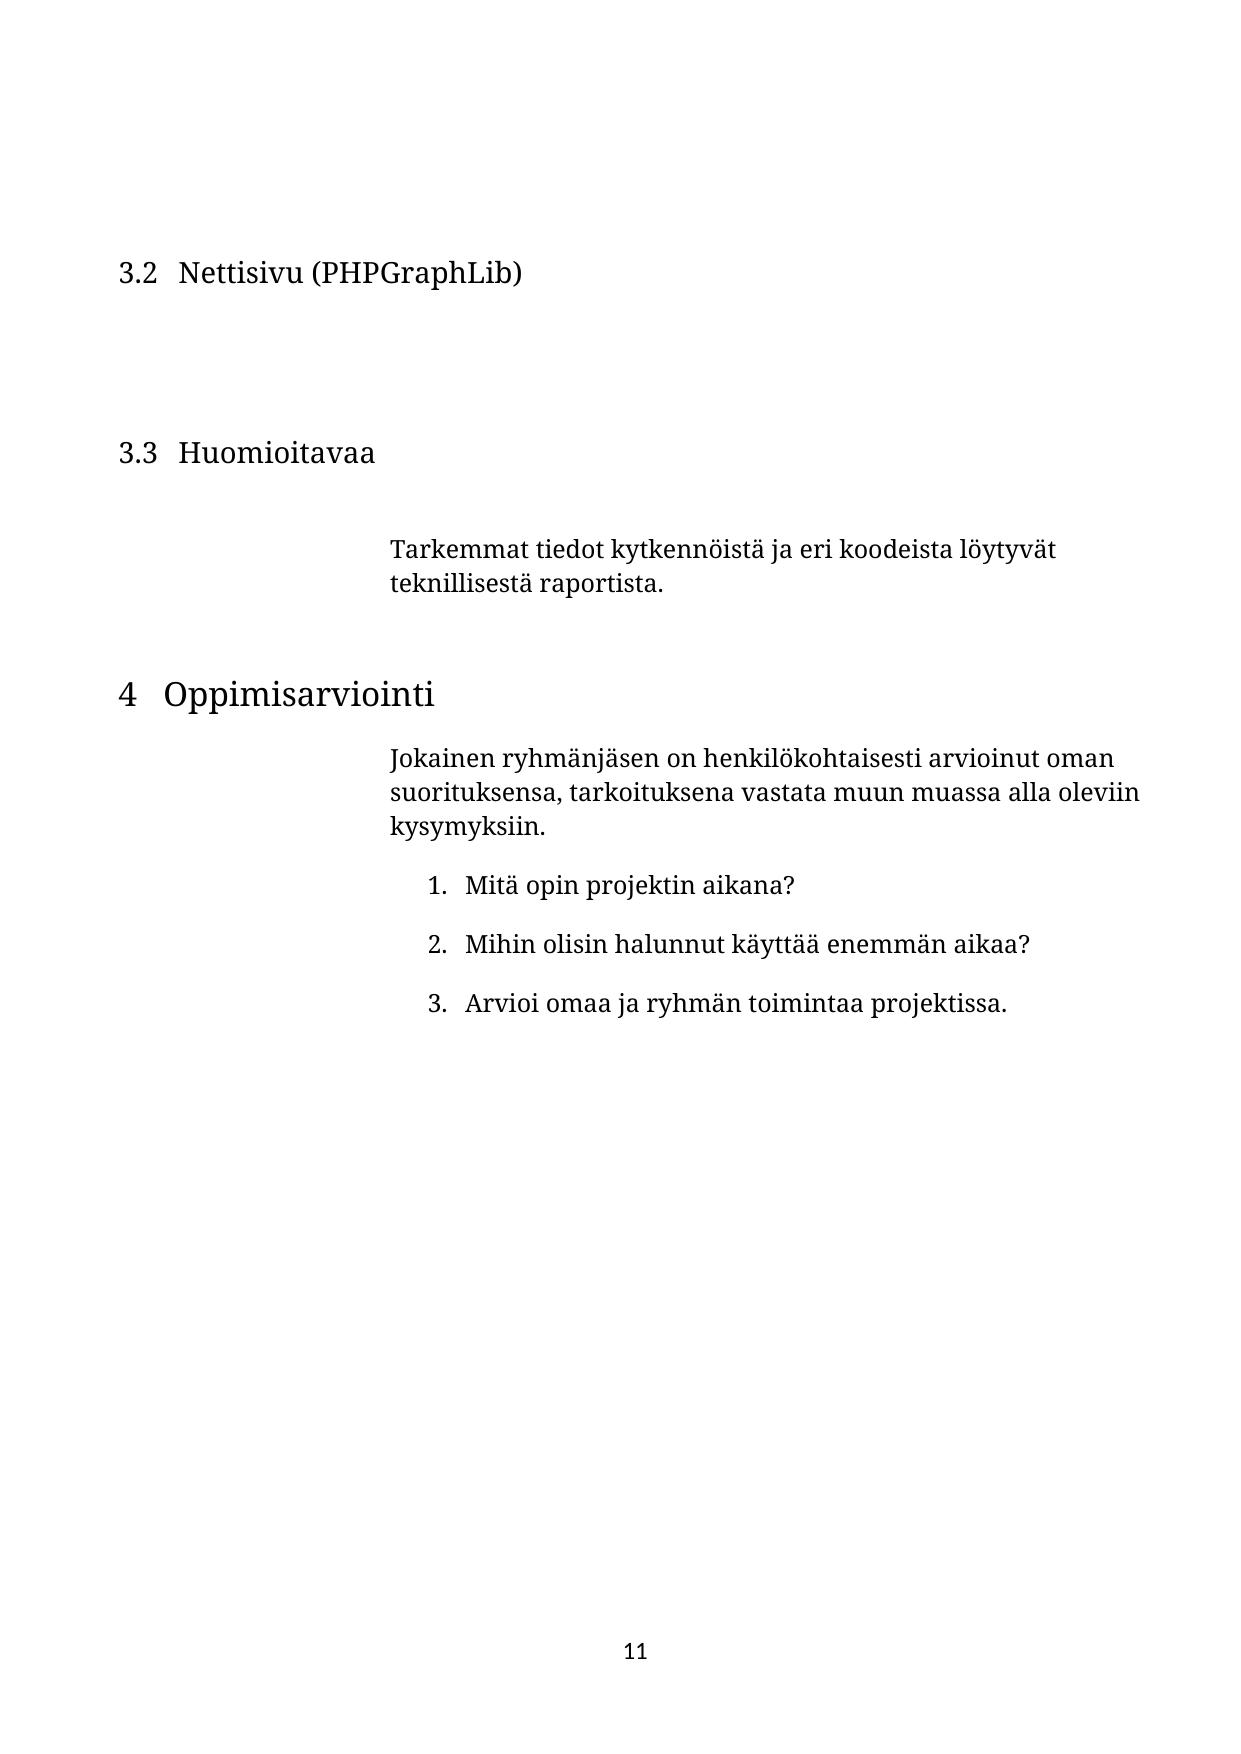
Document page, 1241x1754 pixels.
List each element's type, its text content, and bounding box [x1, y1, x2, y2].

subtitle Huomioitavaa [118, 433, 1152, 472]
subtitle Nettisivu (PHPGraphLib) [118, 252, 1152, 292]
subtitle Oppimisarviointi [118, 670, 1152, 716]
text Tarkemmat tiedot kytkennöistä ja eri koodeista löytyvät teknillisestä raportista. [390, 532, 1152, 600]
text Jokainen ryhmänjäsen on henkilökohtaisesti arvioinut oman suorituksensa, tarkoituksena vastata muun muassa alla oleviin kysymyksiin. [390, 741, 1152, 843]
list Mihin olisin halunnut käyttää enemmän aikaa? [427, 927, 1152, 961]
list Mitä opin projektin aikana? [427, 868, 1152, 902]
list Arvioi omaa ja ryhmän toimintaa projektissa. [427, 986, 1152, 1020]
